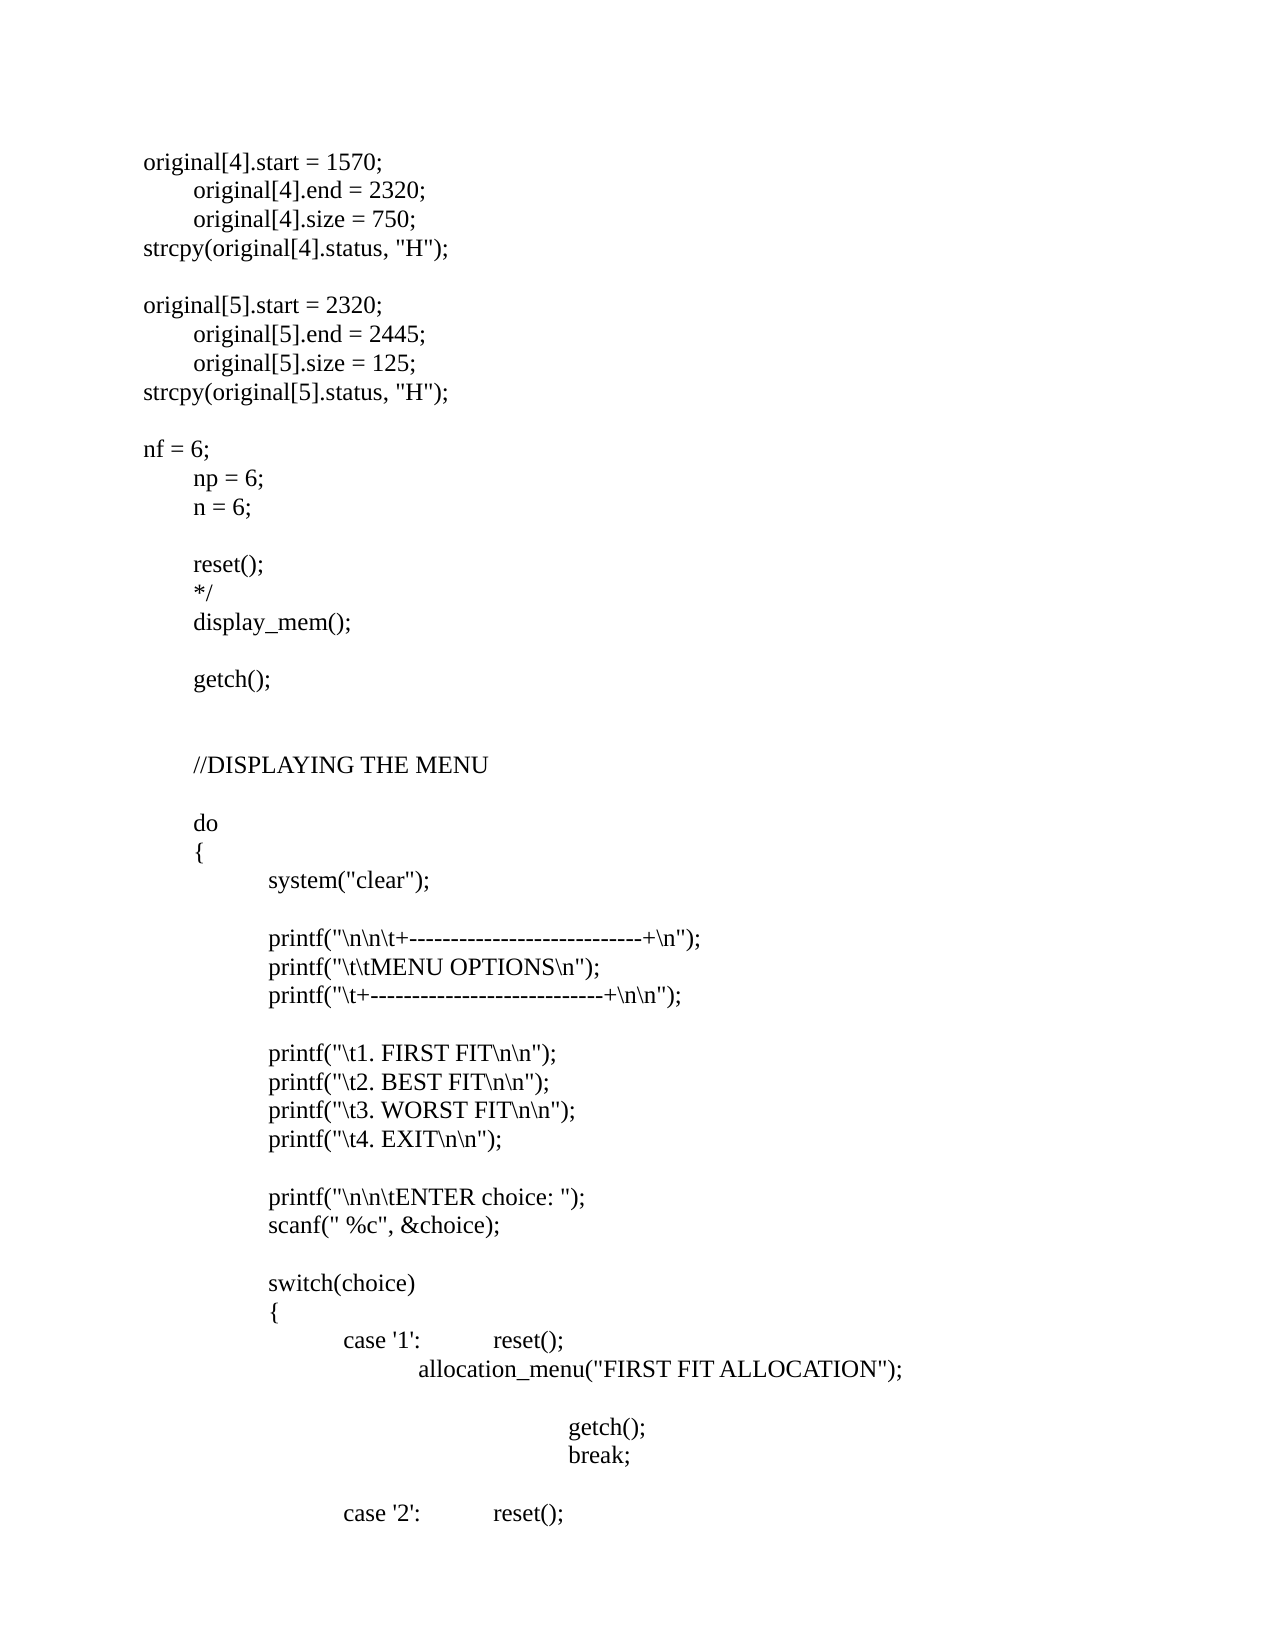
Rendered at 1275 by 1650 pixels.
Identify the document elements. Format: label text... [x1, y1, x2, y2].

text getch(); [118, 1412, 1157, 1441]
text printf("\t\tMENU OPTIONS\n"); [118, 952, 1157, 981]
text printf("\t4. EXIT\n\n"); [118, 1124, 1157, 1153]
text //DISPLAYING THE MENU [118, 751, 1157, 779]
text printf("\t+----------------------------+\n\n"); [118, 981, 1157, 1009]
text case '2': reset(); [118, 1498, 1157, 1527]
text original[5].size = 125; [118, 348, 1157, 377]
text switch(choice) [118, 1268, 1157, 1297]
text n = 6; [118, 492, 1157, 521]
text { [118, 1297, 1157, 1326]
text { [118, 837, 1157, 866]
text np = 6; [118, 463, 1157, 492]
text getch(); [118, 664, 1157, 693]
text printf("\n\n\tENTER choice: "); [118, 1182, 1157, 1211]
text case '1': reset(); [118, 1326, 1157, 1354]
text original[4].start = 1570; [118, 147, 1157, 176]
text printf("\t1. FIRST FIT\n\n"); [118, 1038, 1157, 1067]
text printf("\n\n\t+----------------------------+\n"); [118, 923, 1157, 952]
text break; [118, 1441, 1157, 1469]
text reset(); [118, 549, 1157, 578]
text display_mem(); [118, 607, 1157, 636]
text allocation_menu("FIRST FIT ALLOCATION"); [118, 1354, 1157, 1383]
text original[4].end = 2320; [118, 176, 1157, 204]
text */ [118, 578, 1157, 607]
text printf("\t2. BEST FIT\n\n"); [118, 1067, 1157, 1096]
text do [118, 808, 1157, 837]
text system("clear"); [118, 866, 1157, 894]
text original[5].start = 2320; [118, 291, 1157, 319]
text scanf(" %c", &choice); [118, 1211, 1157, 1239]
text original[4].size = 750; [118, 204, 1157, 233]
text strcpy(original[5].status, "H"); [118, 377, 1157, 406]
text strcpy(original[4].status, "H"); [118, 233, 1157, 262]
text nf = 6; [118, 434, 1157, 463]
text printf("\t3. WORST FIT\n\n"); [118, 1096, 1157, 1124]
text original[5].end = 2445; [118, 319, 1157, 348]
